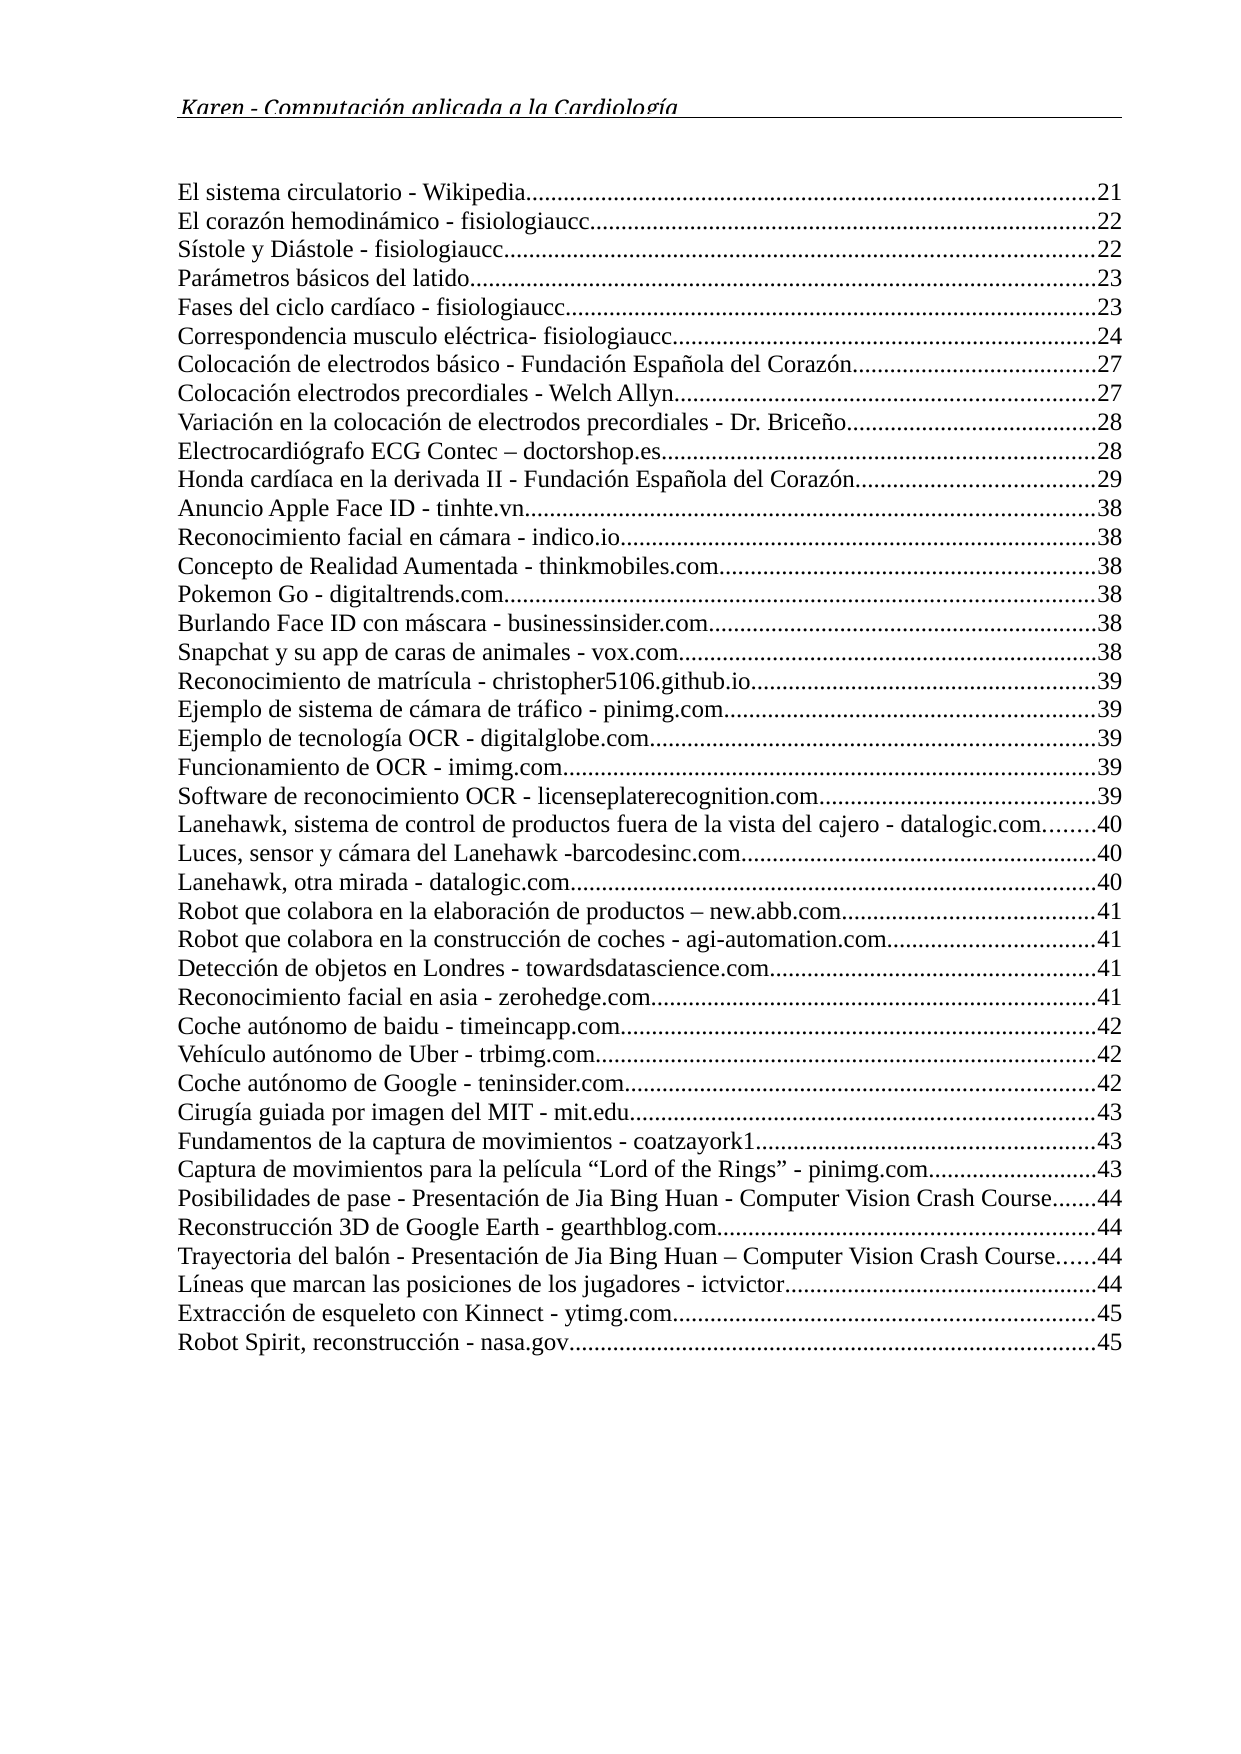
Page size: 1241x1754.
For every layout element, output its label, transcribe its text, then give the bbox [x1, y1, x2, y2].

text Reconocimiento facial en asia - zerohedge.com 41 [177, 982, 1122, 1011]
text Software de reconocimiento OCR - licenseplaterecognition.com 39 [177, 781, 1122, 809]
text Ejemplo de tecnología OCR - digitalglobe.com 39 [177, 723, 1122, 752]
text Fases del ciclo cardíaco - fisiologiaucc 23 [177, 292, 1122, 321]
text Robot Spirit, reconstrucción - nasa.gov 45 [177, 1327, 1122, 1356]
text Reconstrucción 3D de Google Earth - gearthblog.com 44 [177, 1212, 1122, 1241]
text Luces, sensor y cámara del Lanehawk -barcodesinc.com 40 [177, 838, 1122, 867]
text El corazón hemodinámico - fisiologiaucc 22 [177, 206, 1122, 234]
text Funcionamiento de OCR - imimg.com 39 [177, 752, 1122, 781]
text Reconocimiento facial en cámara - indico.io 38 [177, 522, 1122, 551]
text Lanehawk, otra mirada - datalogic.com 40 [177, 867, 1122, 896]
text Ejemplo de sistema de cámara de tráfico - pinimg.com 39 [177, 694, 1122, 723]
text Honda cardíaca en la derivada II - Fundación Española del Corazón 29 [177, 464, 1122, 493]
text Captura de movimientos para la película “Lord of the Rings” - pinimg.com 43 [177, 1154, 1122, 1183]
text Fundamentos de la captura de movimientos - coatzayork1 43 [177, 1126, 1122, 1154]
text Trayectoria del balón - Presentación de Jia Bing Huan – Computer Vision Crash Course 44 [177, 1241, 1122, 1269]
text Colocación de electrodos básico - Fundación Española del Corazón 27 [177, 349, 1122, 378]
text Concepto de Realidad Aumentada - thinkmobiles.com 38 [177, 551, 1122, 579]
text Anuncio Apple Face ID - tinhte.vn 38 [177, 493, 1122, 522]
text Reconocimiento de matrícula - christopher5106.github.io 39 [177, 666, 1122, 694]
text Robot que colabora en la elaboración de productos – new.abb.com 41 [177, 896, 1122, 924]
text Pokemon Go - digitaltrends.com 38 [177, 579, 1122, 608]
text Coche autónomo de Google - teninsider.com 42 [177, 1068, 1122, 1097]
text Vehículo autónomo de Uber - trbimg.com 42 [177, 1039, 1122, 1068]
text Parámetros básicos del latido 23 [177, 263, 1122, 292]
text Extracción de esqueleto con Kinnect - ytimg.com 45 [177, 1298, 1122, 1327]
text Líneas que marcan las posiciones de los jugadores - ictvictor 44 [177, 1269, 1122, 1298]
text Snapchat y su app de caras de animales - vox.com 38 [177, 637, 1122, 666]
text Coche autónomo de baidu - timeincapp.com 42 [177, 1011, 1122, 1039]
text El sistema circulatorio - Wikipedia 21 [177, 177, 1122, 206]
text Correspondencia musculo eléctrica- fisiologiaucc 24 [177, 321, 1122, 349]
text Robot que colabora en la construcción de coches - agi-automation.com 41 [177, 924, 1122, 953]
text Detección de objetos en Londres - towardsdatascience.com 41 [177, 953, 1122, 982]
text Electrocardiógrafo ECG Contec – doctorshop.es 28 [177, 436, 1122, 464]
text Posibilidades de pase - Presentación de Jia Bing Huan - Computer Vision Crash Course 44 [177, 1183, 1122, 1212]
text Lanehawk, sistema de control de productos fuera de la vista del cajero - datalogic.com 40 [177, 809, 1122, 838]
text Variación en la colocación de electrodos precordiales - Dr. Briceño 28 [177, 407, 1122, 436]
text Colocación electrodos precordiales - Welch Allyn 27 [177, 378, 1122, 407]
text Burlando Face ID con máscara - businessinsider.com 38 [177, 608, 1122, 637]
text Sístole y Diástole - fisiologiaucc 22 [177, 234, 1122, 263]
text Cirugía guiada por imagen del MIT - mit.edu 43 [177, 1097, 1122, 1126]
